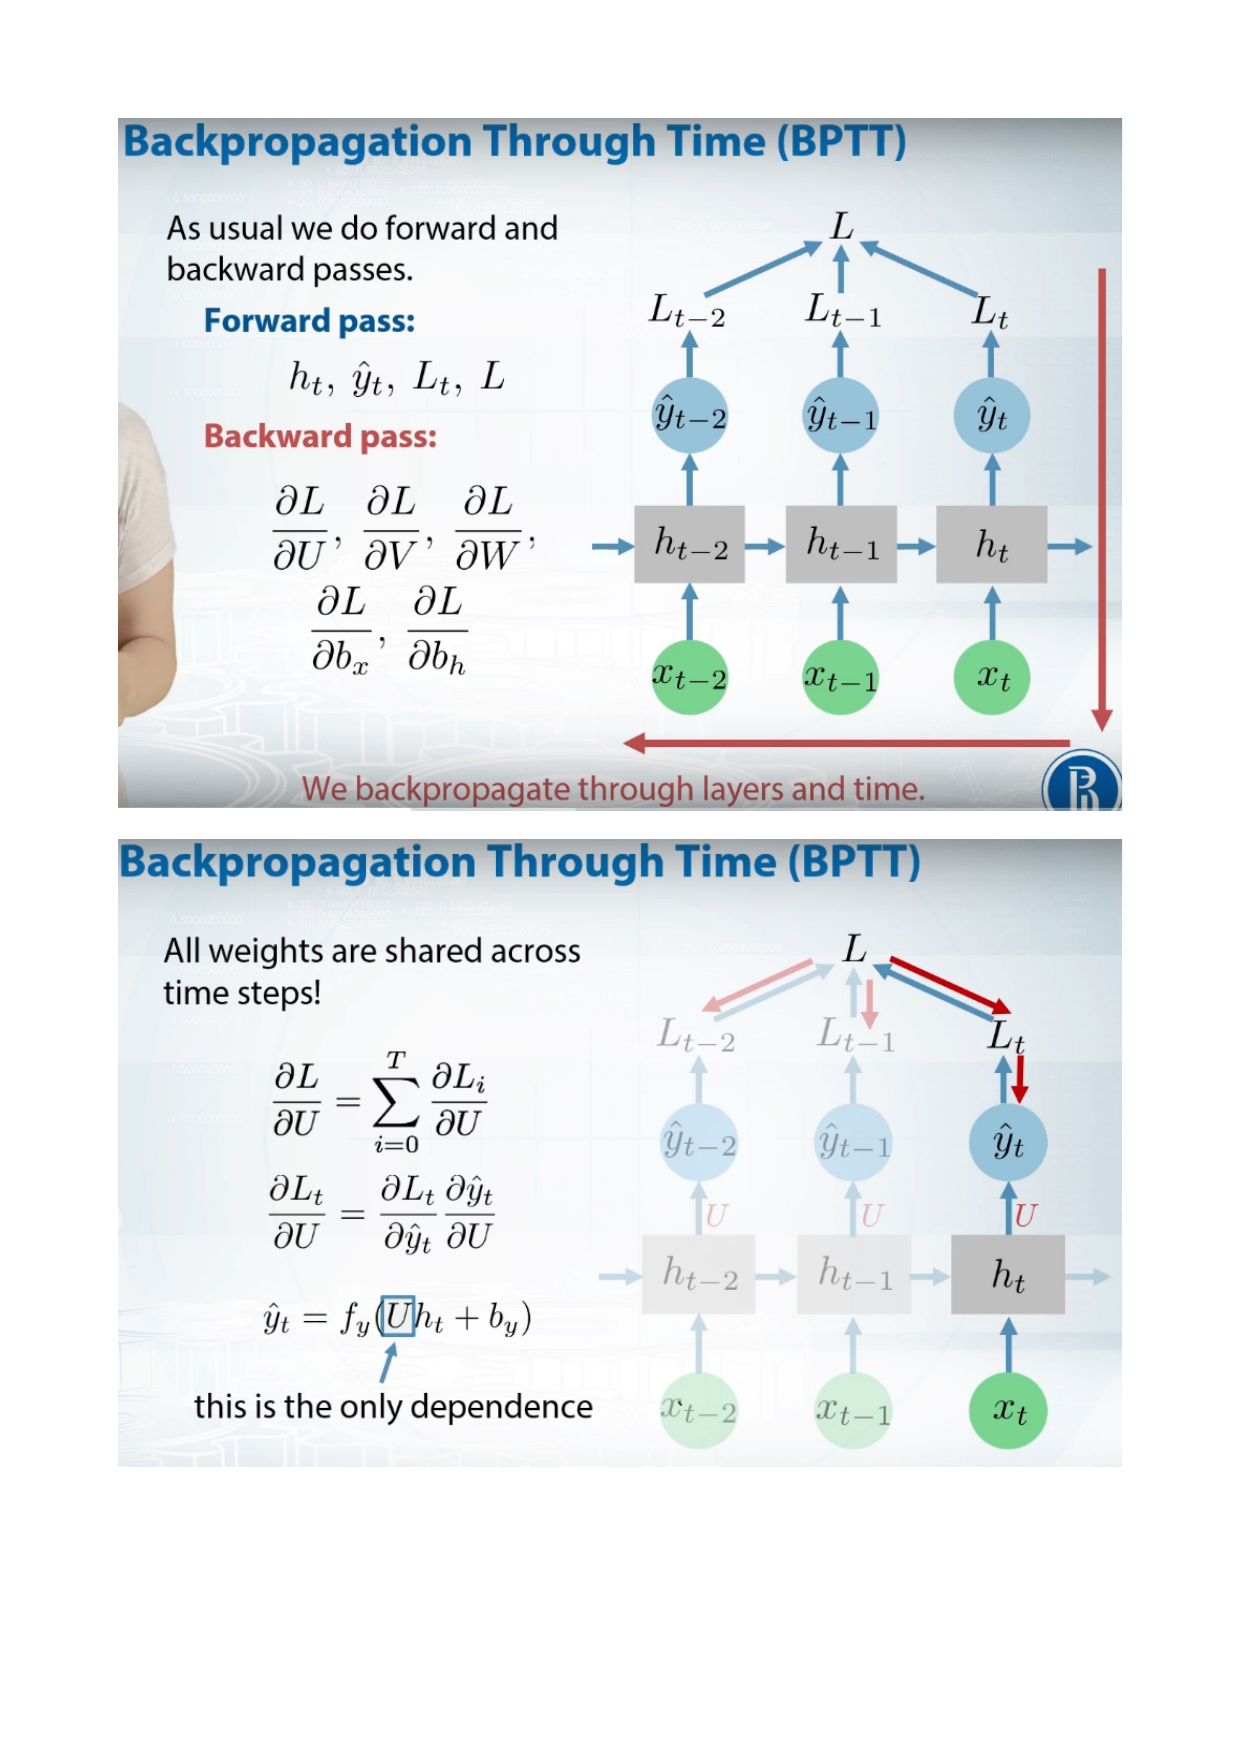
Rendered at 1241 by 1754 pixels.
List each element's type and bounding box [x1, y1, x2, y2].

picture [118, 118, 1123, 811]
picture [118, 839, 1123, 1467]
